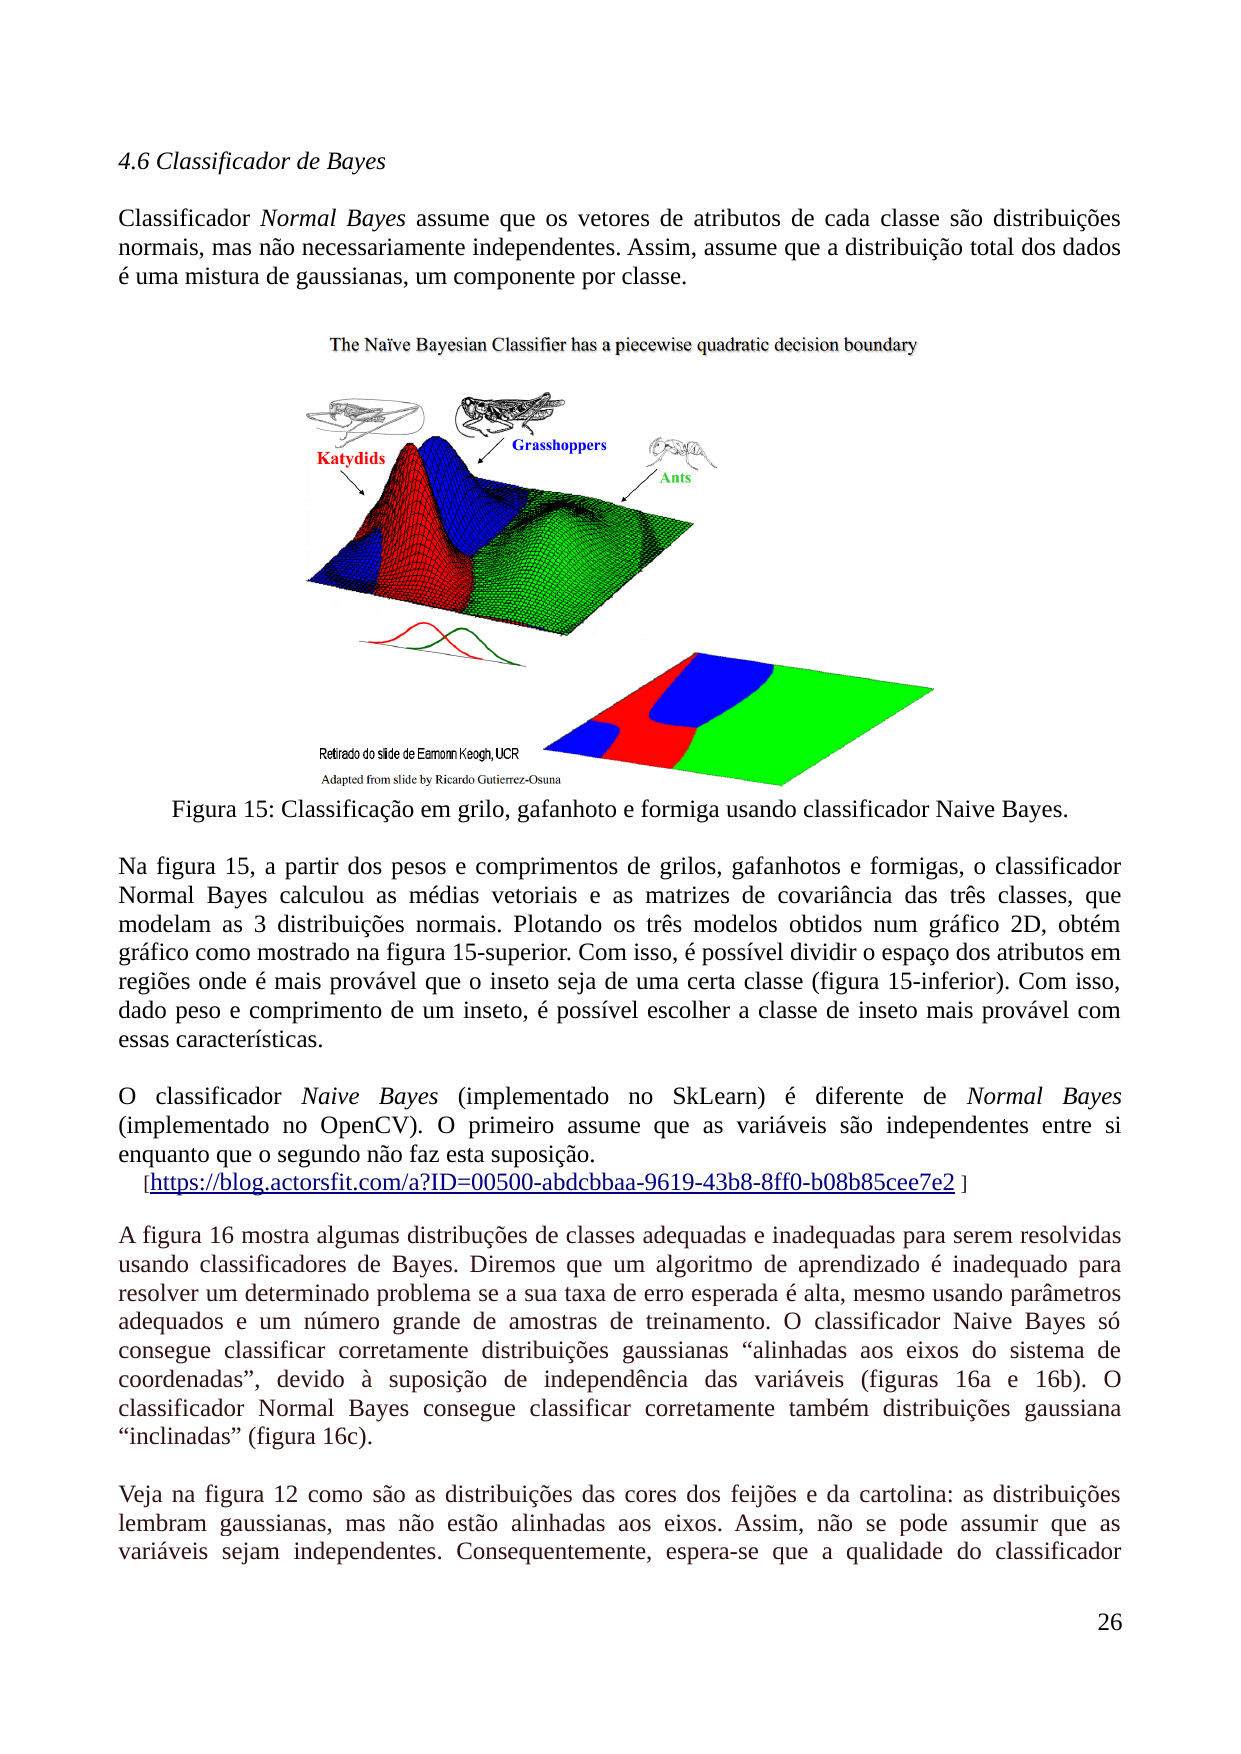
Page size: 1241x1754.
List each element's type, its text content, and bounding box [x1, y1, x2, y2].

text Figura 15: Classificação em grilo, gafanhoto e formiga usando classificador Naive Bayes. [118, 794, 1122, 822]
text O classificador Naive Bayes (implementado no SkLearn) é diferente de Normal Bayes (implementado no OpenCV). O primeiro assume que as variáveis são independentes entre si enquanto que o segundo não faz esta suposição. [118, 1081, 1122, 1167]
text Classificador Normal Bayes assume que os vetores de atributos de cada classe são distribuições normais, mas não necessariamente independentes. Assim, assume que a distribuição total dos dados é uma mistura de gaussianas, um componente por classe. [118, 203, 1122, 289]
text Na figura 15, a partir dos pesos e comprimentos de grilos, gafanhotos e formigas, o classificador Normal Bayes calculou as médias vetoriais e as matrizes de covariância das três classes, que modelam as 3 distribuições normais. Plotando os três modelos obtidos num gráfico 2D, obtém gráfico como mostrado na figura 15-superior. Com isso, é possível dividir o espaço dos atributos em regiões onde é mais provável que o inseto seja de uma certa classe (figura 15-inferior). Com isso, dado peso e comprimento de um inseto, é possível escolher a classe de inseto mais provável com essas características. [118, 851, 1122, 1052]
text Veja na figura 12 como são as distribuições das cores dos feijões e da cartolina: as distribuições lembram gaussianas, mas não estão alinhadas aos eixos. Assim, não se pode assumir que as variáveis sejam independentes. Consequentemente, espera-se que a qualidade do classificador [118, 1479, 1122, 1565]
text [https://blog.actorsfit.com/a?ID=00500-abdcbbaa-9619-43b8-8ff0-b08b85cee7e2 ] [118, 1167, 1122, 1196]
text 4.6 Classificador de Bayes [118, 146, 1122, 174]
text A figura 16 mostra algumas distribuções de classes adequadas e inadequadas para serem resolvidas usando classificadores de Bayes. Diremos que um algoritmo de aprendizado é inadequado para resolver um determinado problema se a sua taxa de erro esperada é alta, mesmo usando parâmetros adequados e um número grande de amostras de treinamento. O classificador Naive Bayes só consegue classificar corretamente distribuições gaussianas “alinhadas aos eixos do sistema de coordenadas”, devido à suposição de independência das variáveis (figuras 16a e 16b). O classificador Normal Bayes consegue classificar corretamente também distribuições gaussiana “inclinadas” (figura 16c). [118, 1220, 1122, 1450]
